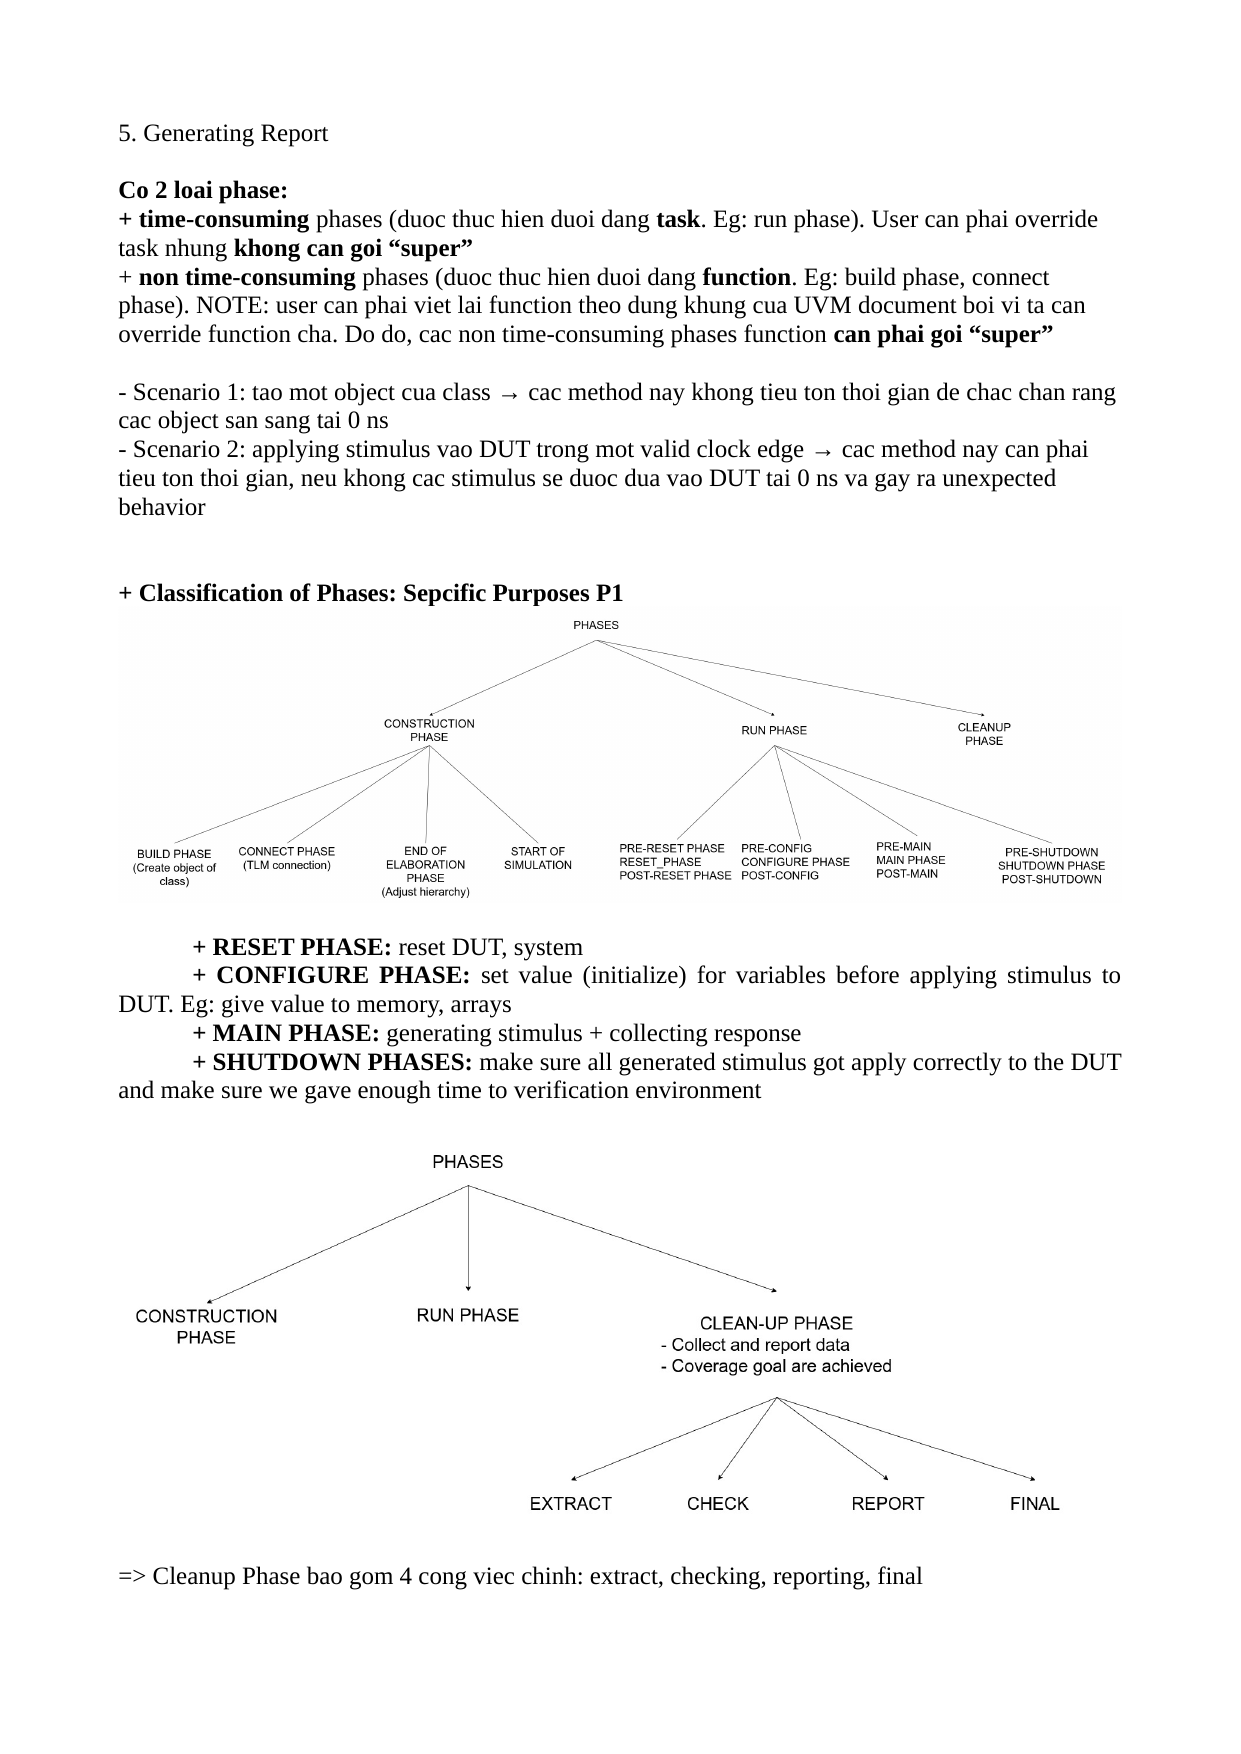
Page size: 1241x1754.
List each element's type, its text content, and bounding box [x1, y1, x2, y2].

text => Cleanup Phase bao gom 4 cong viec chinh: extract, checking, reporting, final [118, 1533, 1122, 1590]
text - Scenario 1: tao mot object cua class → cac method nay khong tieu ton thoi gian de chac chan rang cac object san sang tai 0 ns [118, 377, 1122, 434]
text + SHUTDOWN PHASES: make sure all generated stimulus got apply correctly to the DUT and make sure we gave enough time to verification environment [118, 1047, 1122, 1104]
text + Classification of Phases: Sepcific Purposes P1 [118, 578, 1122, 606]
text Co 2 loai phase: [118, 176, 1122, 204]
text + time-consuming phases (duoc thuc hien duoi dang task. Eg: run phase). User can phai override task nhung khong can goi “super” [118, 204, 1122, 262]
text - Scenario 2: applying stimulus vao DUT trong mot valid clock edge → cac method nay can phai tieu ton thoi gian, neu khong cac stimulus se duoc dua vao DUT tai 0 ns va gay ra unexpected behavior [118, 434, 1122, 521]
text + RESET PHASE: reset DUT, system [118, 903, 1122, 960]
text + MAIN PHASE: generating stimulus + collecting response [118, 1018, 1122, 1047]
text + CONFIGURE PHASE: set value (initialize) for variables before applying stimulus to DUT. Eg: give value to memory, arrays [118, 960, 1122, 1018]
picture [118, 606, 1123, 903]
text + non time-consuming phases (duoc thuc hien duoi dang function. Eg: build phase, connect phase). NOTE: user can phai viet lai function theo dung khung cua UVM document boi vi ta can override function cha. Do do, cac non time-consuming phases function can phai goi “super” [118, 262, 1122, 348]
picture [118, 1132, 1123, 1533]
text 5. Generating Report [118, 118, 1122, 147]
